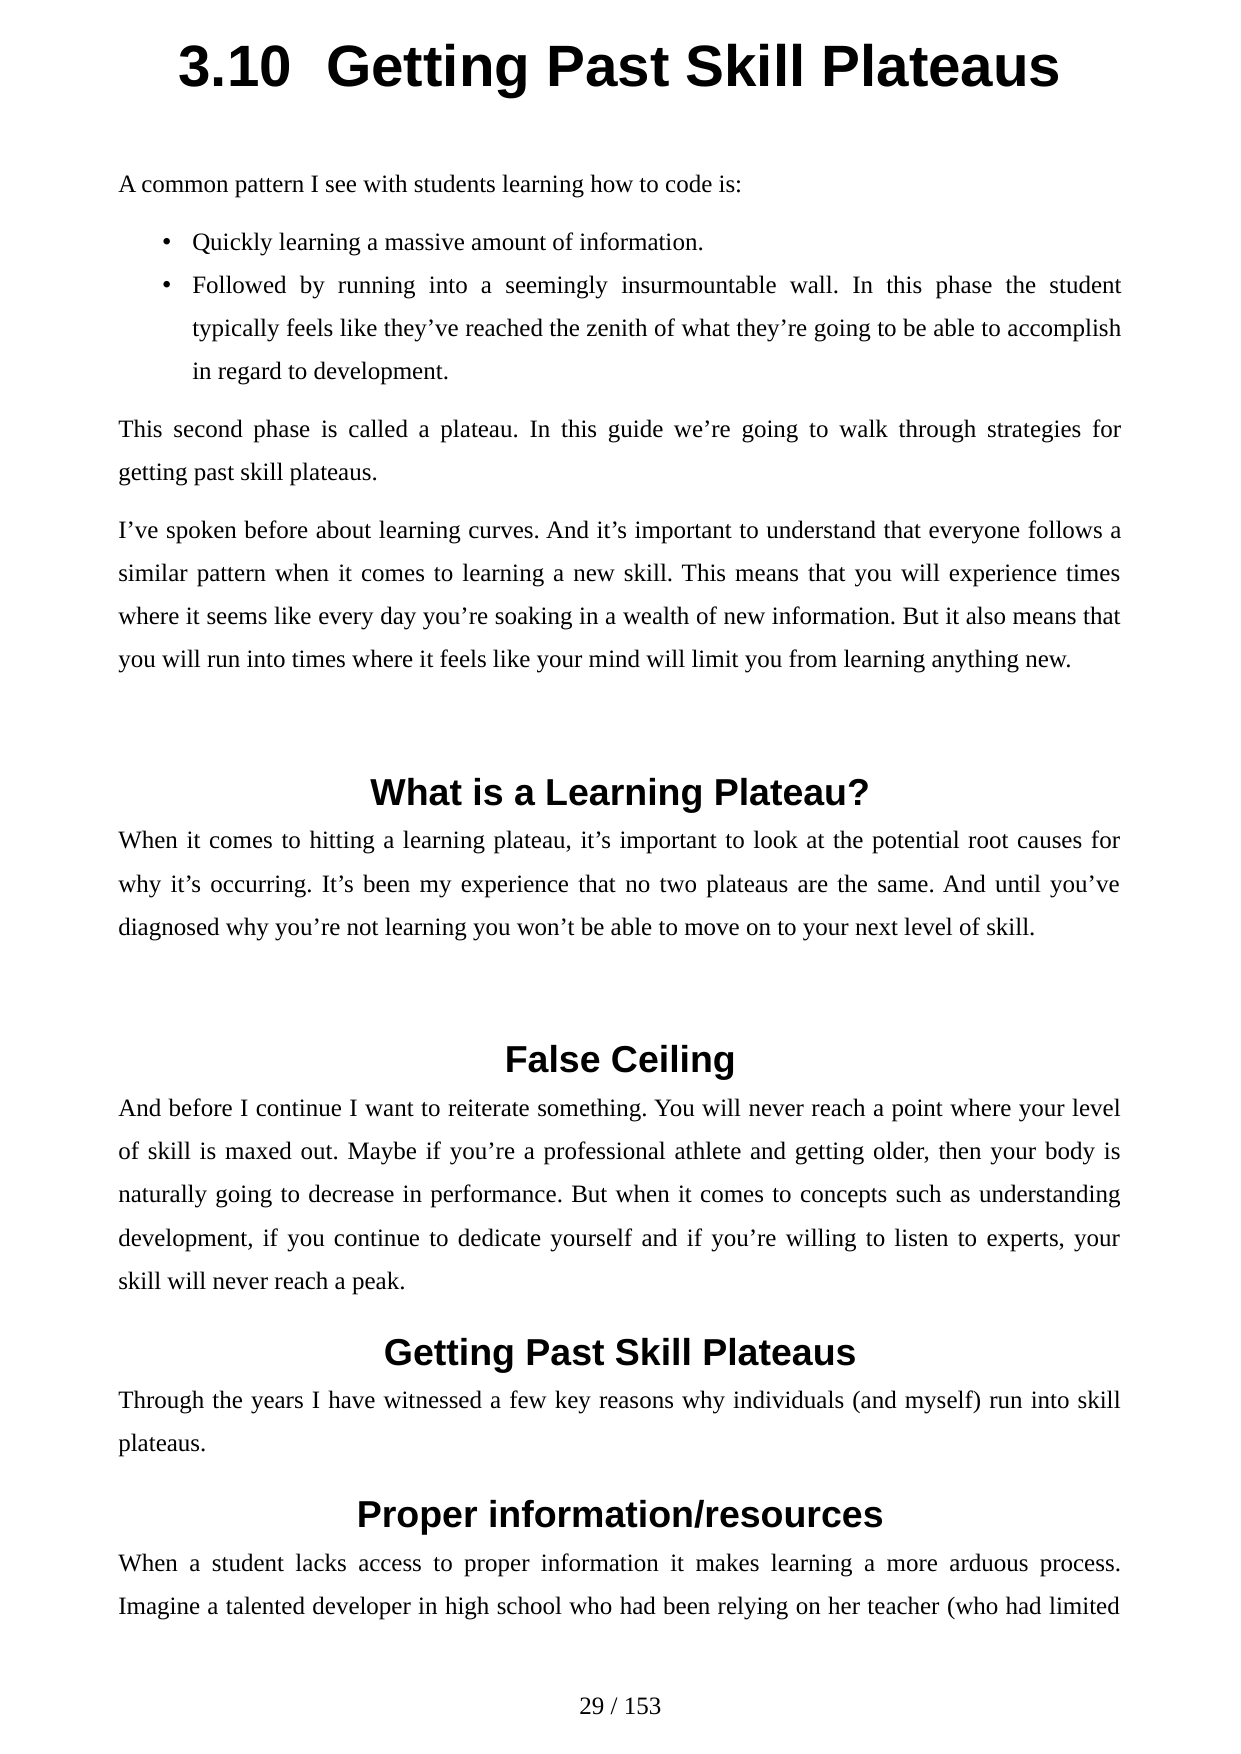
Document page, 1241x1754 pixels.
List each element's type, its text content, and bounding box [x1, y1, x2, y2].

title 3.10 Getting Past Skill Plateaus [118, 31, 1122, 98]
text And before I continue I want to reiterate something. You will never reach a point where your level of skill is maxed out. Maybe if you’re a professional athlete and getting older, then your body is naturally going to decrease in performance. But when it comes to concepts such as understanding development, if you continue to dedicate yourself and if you’re willing to listen to experts, your skill will never reach a peak. [118, 1093, 1122, 1294]
list Followed by running into a seemingly insurmountable wall. In this phase the student typically feels like they’ve reached the zenith of what they’re going to be able to accomplish in regard to development. [162, 270, 1122, 385]
subtitle Proper information/resources [118, 1492, 1122, 1536]
list Quickly learning a massive amount of information. [162, 227, 1122, 256]
text I’ve spoken before about learning curves. And it’s important to understand that everyone follows a similar pattern when it comes to learning a new skill. This means that you will experience times where it seems like every day you’re soaking in a wealth of new information. But it also means that you will run into times where it feels like your mind will limit you from learning anything new. [118, 515, 1122, 673]
text Through the years I have witnessed a few key reasons why individuals (and myself) run into skill plateaus. [118, 1385, 1122, 1457]
text This second phase is called a plateau. In this guide we’re going to walk through strategies for getting past skill plateaus. [118, 414, 1122, 486]
text When it comes to hitting a learning plateau, it’s important to look at the potential root causes for why it’s occurring. It’s been my experience that no two plateaus are the same. And until you’ve diagnosed why you’re not learning you won’t be able to move on to your next level of skill. [118, 826, 1122, 941]
subtitle False Ceiling [118, 1038, 1122, 1081]
subtitle What is a Learning Plateau? [118, 770, 1122, 813]
subtitle Getting Past Skill Plateaus [118, 1330, 1122, 1373]
text A common pattern I see with students learning how to code is: [118, 169, 1122, 198]
text When a student lacks access to proper information it makes learning a more arduous process. Imagine a talented developer in high school who had been relying on her teacher (who had limited [118, 1548, 1122, 1620]
